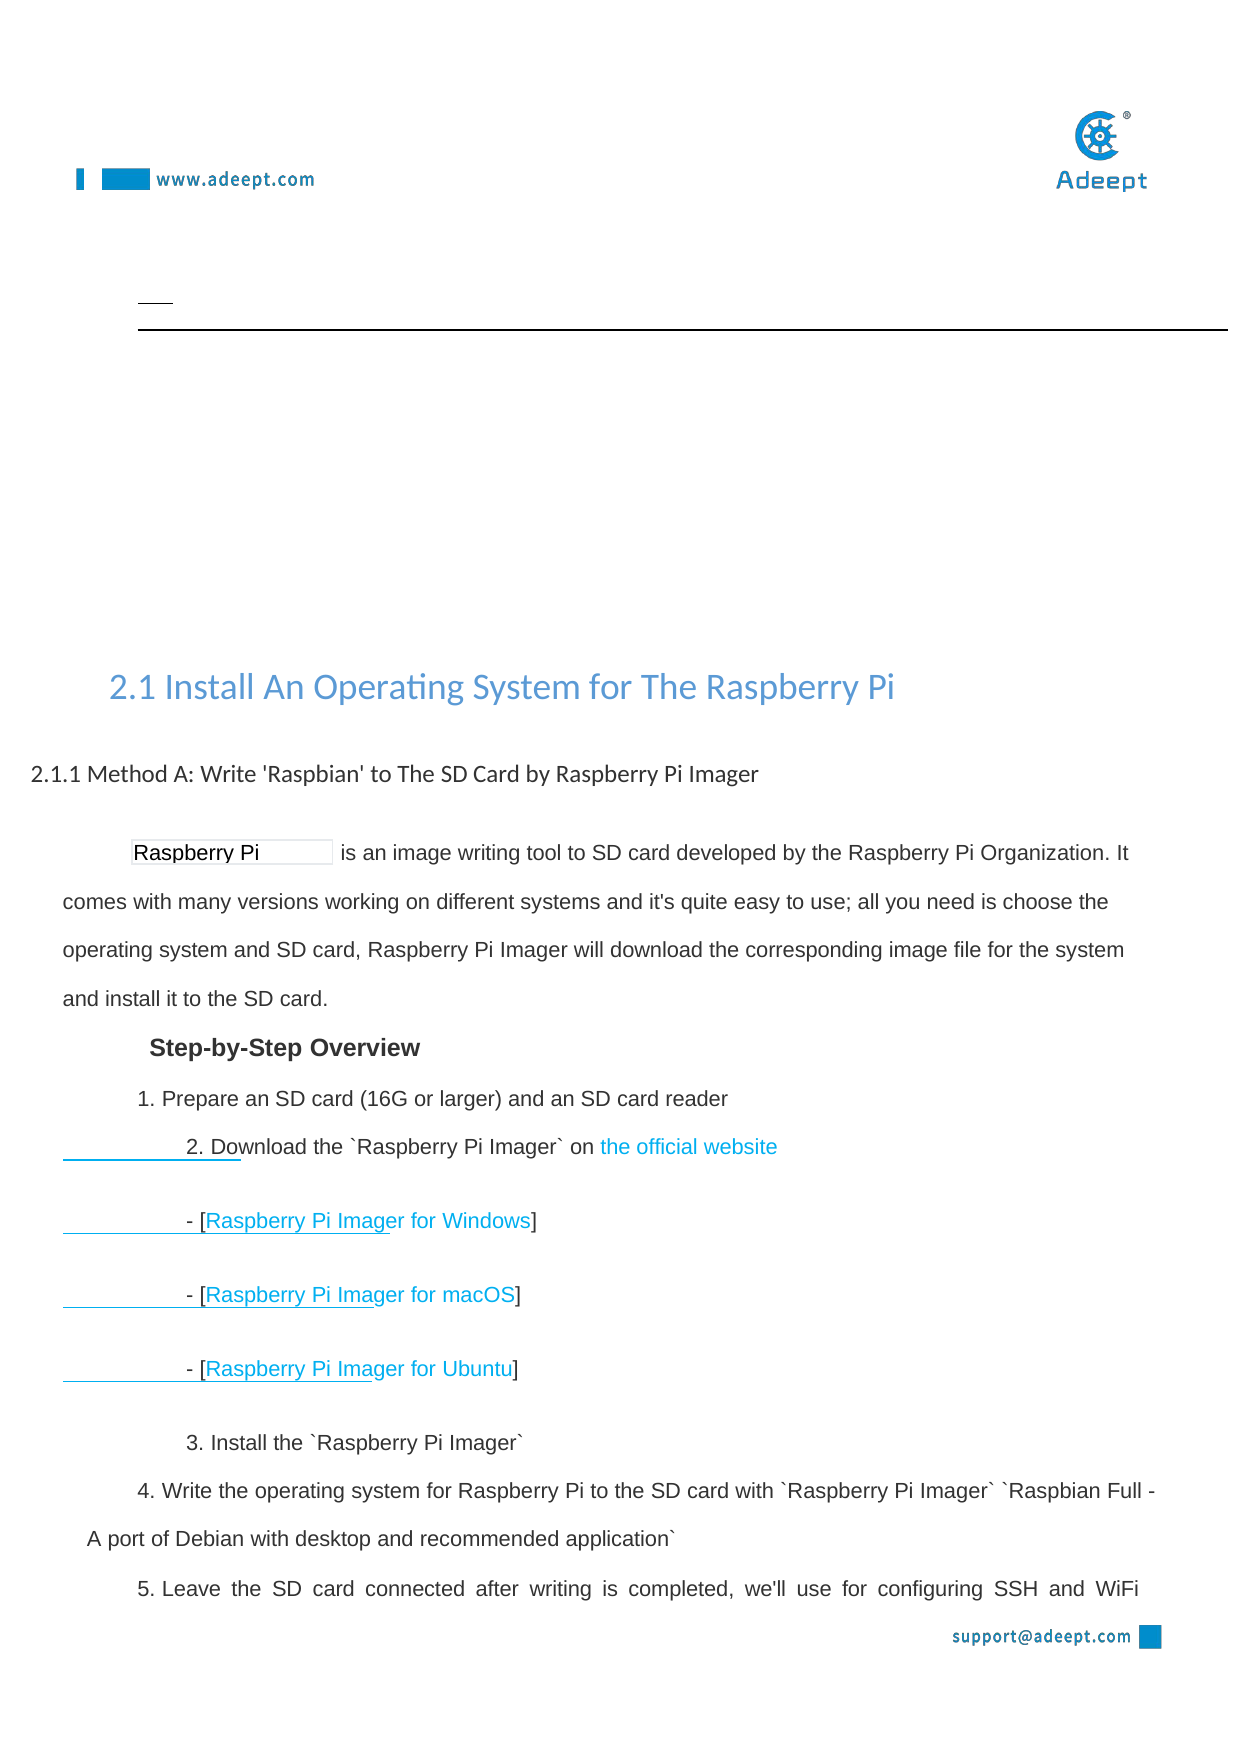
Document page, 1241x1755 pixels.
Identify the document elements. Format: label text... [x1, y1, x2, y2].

list 2. Raspberry Pi System Installation and Development Environment Establishment [87, 444, 974, 569]
subtitle 2.1 Install An Operating System for The Raspberry Pi [109, 663, 1197, 708]
list Prepare an SD card (16G or larger) and an SD card reader [62, 1085, 1197, 1111]
list [Raspberry Pi Imager for Windows] [186, 1208, 1197, 1233]
list Leave the SD card connected after writing is completed, we'll use for configuring SSH and WiFi [62, 1576, 1175, 1601]
text Raspberry Pi Imager [133, 841, 332, 863]
text comes with many versions working on different systems and it's quite easy to use; all you need is choose the operating system and SD card, Raspberry Pi Imager will download the corresponding image file for the system and install it to the SD card. [62, 889, 1175, 1011]
list Install the `Raspberry Pi Imager` [186, 1429, 1197, 1455]
text is an image writing tool to SD card developed by the Raspberry Pi Organization. It [340, 840, 1197, 865]
text Step-by-Step Overview [149, 1034, 1197, 1062]
list Method A: Write 'Raspbian' to The SD Card by Raspberry Pi Imager [62, 758, 1197, 789]
list Write the operating system for Raspberry Pi to the SD card with `Raspberry Pi Imager` `Raspbian Full - A port of Debian with desktop and recommended application` [62, 1478, 1175, 1551]
list [Raspberry Pi Imager for Ubuntu] [186, 1356, 1197, 1381]
list [Raspberry Pi Imager for macOS] [186, 1282, 1197, 1307]
list Download the `Raspberry Pi Imager` on the official website [186, 1134, 1197, 1159]
